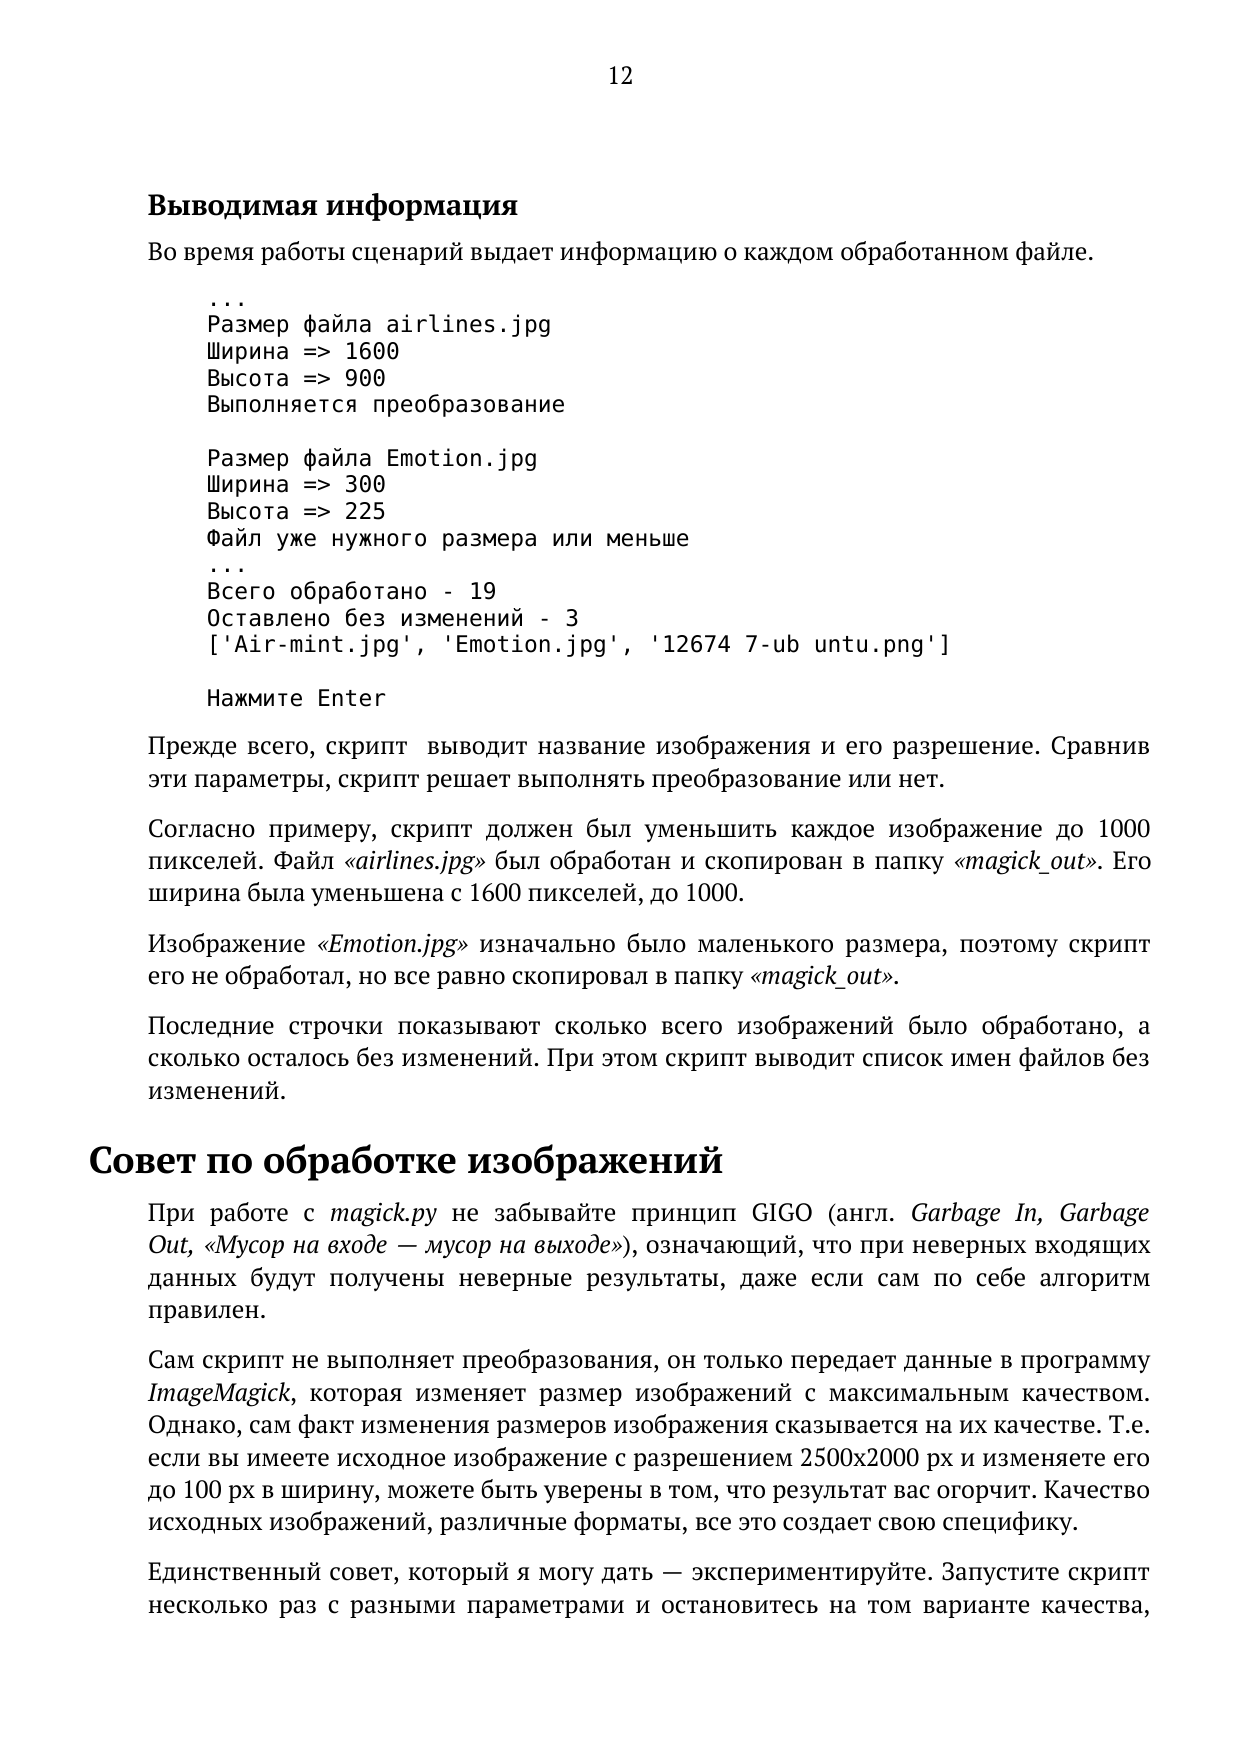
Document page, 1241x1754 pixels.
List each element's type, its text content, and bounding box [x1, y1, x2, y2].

text Высота => 225 [207, 498, 1152, 525]
text ... [207, 551, 1152, 578]
text При работе с magick.py не забывайте принцип GIGO (англ. Garbage In, Garbage Out, «Мусор на входе — мусор на выходе»), означающий, что при неверных входящих данных будут получены неверные результаты, даже если сам по себе алгоритм правилен. [148, 1196, 1152, 1326]
text Нажмите Enter [207, 685, 1152, 711]
text Размер файла airlines.jpg [207, 311, 1152, 338]
text Выполняется преобразование [207, 391, 1152, 418]
text Единственный совет, который я могу дать — экспериментируйте. Запустите скрипт несколько раз с разными параметрами и остановитесь на том варианте качества, [148, 1555, 1152, 1620]
text ... [207, 285, 1152, 311]
text Оставлено без изменений - 3 [207, 605, 1152, 631]
text Во время работы сценарий выдает информацию о каждом обработанном файле. [148, 235, 1152, 267]
text Ширина => 1600 [207, 338, 1152, 365]
text Последние строчки показывают сколько всего изображений было обработано, а сколько осталось без изменений. При этом скрипт выводит список имен файлов без изменений. [148, 1009, 1152, 1106]
text Прежде всего, скрипт выводит название изображения и его разрешение. Сравнив эти параметры, скрипт решает выполнять преобразование или нет. [148, 729, 1152, 794]
text Размер файла Emotion.jpg [207, 445, 1152, 471]
text Ширина => 300 [207, 471, 1152, 498]
subtitle Совет по обработке изображений [88, 1136, 1152, 1184]
text ['Air-mint.jpg', 'Emotion.jpg', '12674 7-ub untu.png'] [207, 631, 1152, 658]
text Высота => 900 [207, 365, 1152, 391]
text Изображение «Emotion.jpg» изначально было маленького размера, поэтому скрипт его не обработал, но все равно скопировал в папку «magick_out». [148, 927, 1152, 991]
subtitle Выводимая информация [148, 185, 1152, 223]
text Всего обработано - 19 [207, 578, 1152, 605]
text Согласно примеру, скрипт должен был уменьшить каждое изображение до 1000 пикселей. Файл «airlines.jpg» был обработан и скопирован в папку «magick_out». Его ширина была уменьшена с 1600 пикселей, до 1000. [148, 812, 1152, 909]
text Файл уже нужного размера или меньше [207, 525, 1152, 551]
text Сам скрипт не выполняет преобразования, он только передает данные в программу ImageMagick, которая изменяет размер изображений с максимальным качеством. Однако, сам факт изменения размеров изображения сказывается на их качестве. Т.е. если вы имеете исходное изображение с разрешением 2500x2000 px и изменяете его до 100 px в ширину, можете быть уверены в том, что результат вас огорчит. Качество исходных изображений, различные форматы, все это создает свою специфику. [148, 1343, 1152, 1538]
